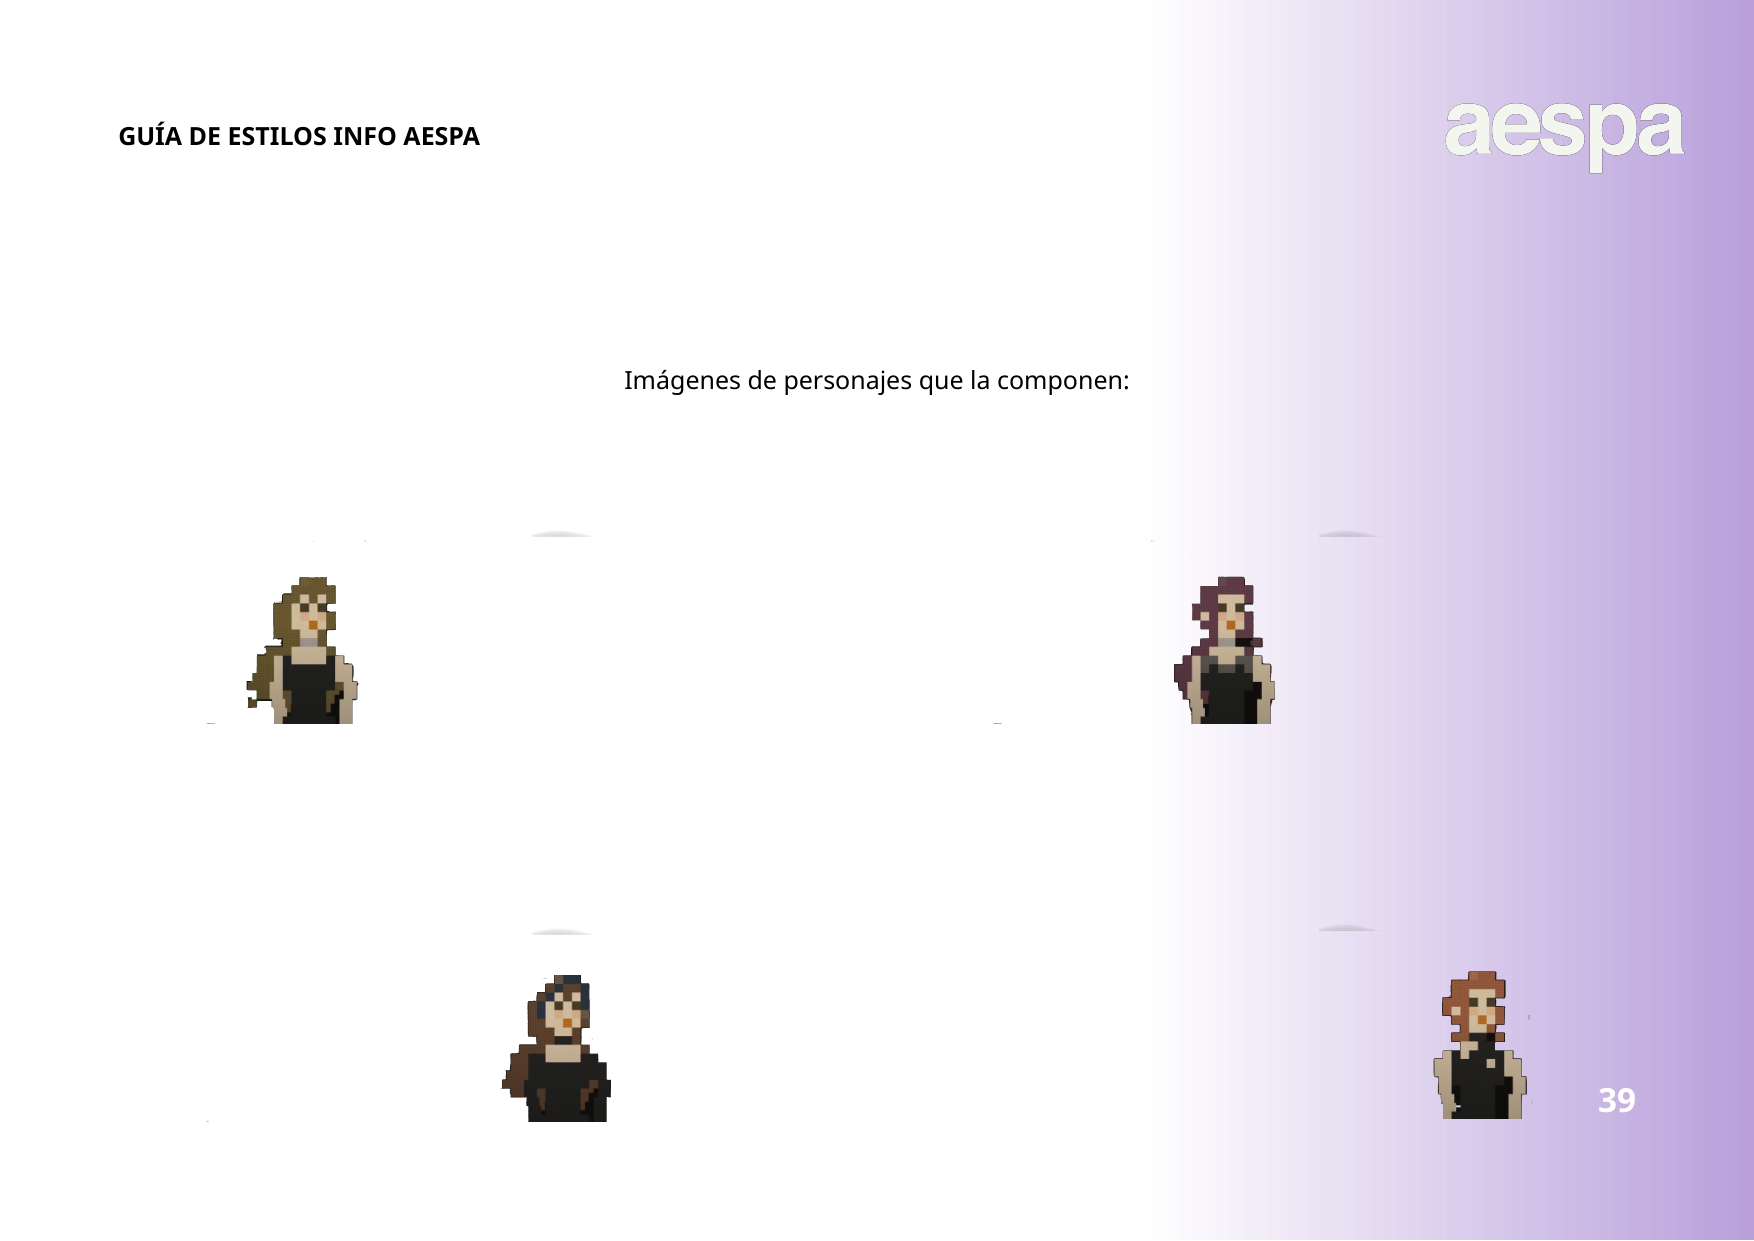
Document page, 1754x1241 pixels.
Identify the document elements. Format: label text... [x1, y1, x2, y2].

picture [186, 456, 834, 724]
text [118, 417, 1636, 797]
picture [973, 850, 1621, 1119]
picture [186, 854, 834, 1122]
picture [1428, 88, 1703, 187]
picture [973, 456, 1621, 724]
text Imágenes de personajes que la componen: [118, 363, 1636, 397]
